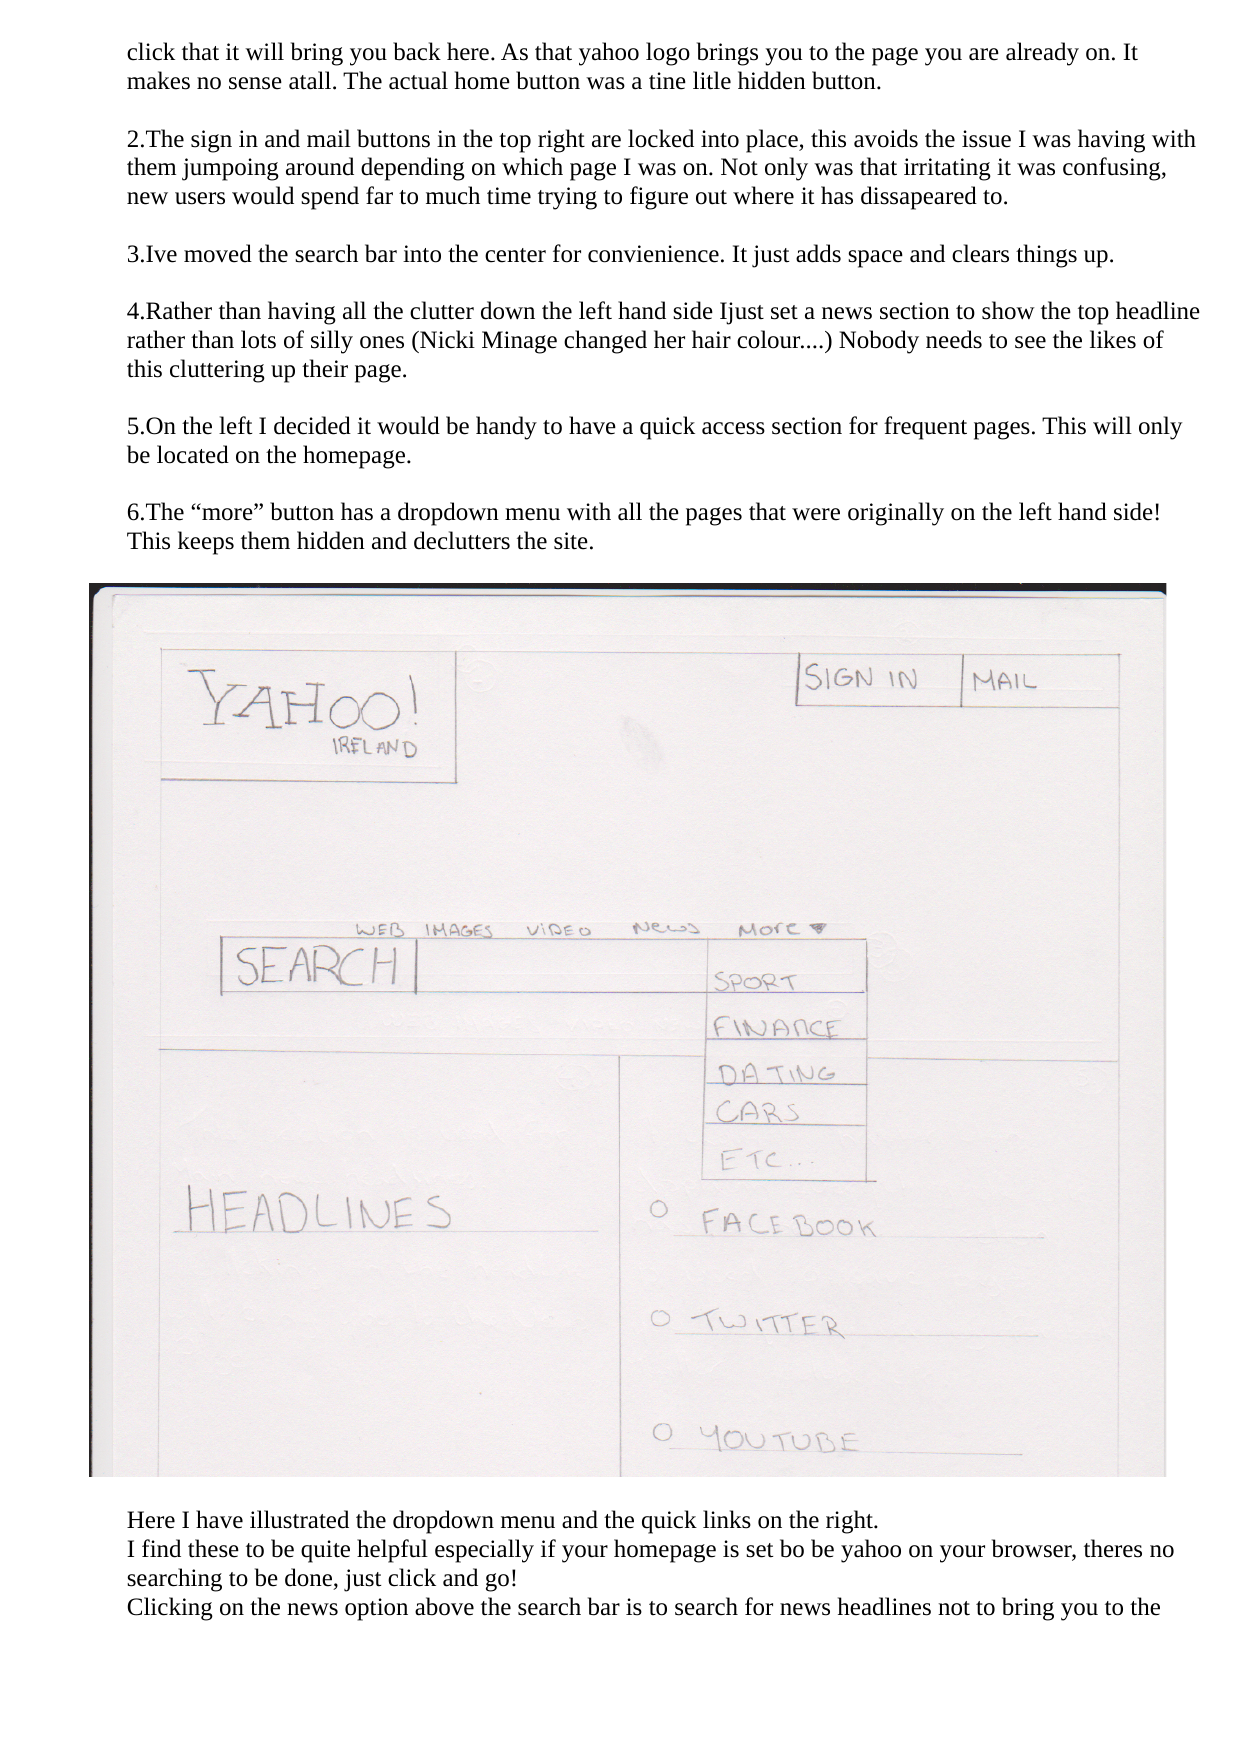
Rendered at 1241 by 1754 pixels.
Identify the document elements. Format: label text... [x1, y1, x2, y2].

list Rather than having all the clutter down the left hand side Ijust set a news section to show the top headline rather than lots of silly ones (Nicki Minage changed her hair colour....) Nobody needs to see the likes of this cluttering up their page. [127, 296, 1204, 382]
list The “more” button has a dropdown menu with all the pages that were originally on the left hand side! This keeps them hidden and declutters the site. [127, 497, 1204, 555]
list click that it will bring you back here. As that yahoo logo brings you to the page you are already on. It makes no sense atall. The actual home button was a tine litle hidden button. [127, 37, 1204, 95]
list Clicking on the news option above the search bar is to search for news headlines not to bring you to the [127, 1592, 1204, 1620]
list Ive moved the search bar into the center for convienience. It just adds space and clears things up. [127, 239, 1204, 267]
list Here I have illustrated the dropdown menu and the quick links on the right. [127, 1505, 1204, 1534]
list On the left I decided it would be handy to have a quick access section for frequent pages. This will only be located on the homepage. [127, 411, 1204, 469]
list I find these to be quite helpful especially if your homepage is set bo be yahoo on your browser, theres no searching to be done, just click and go! [127, 1534, 1204, 1592]
list The sign in and mail buttons in the top right are locked into place, this avoids the issue I was having with them jumpoing around depending on which page I was on. Not only was that irritating it was confusing, new users would spend far to much time trying to figure out where it has dissapeared to. [127, 124, 1204, 210]
